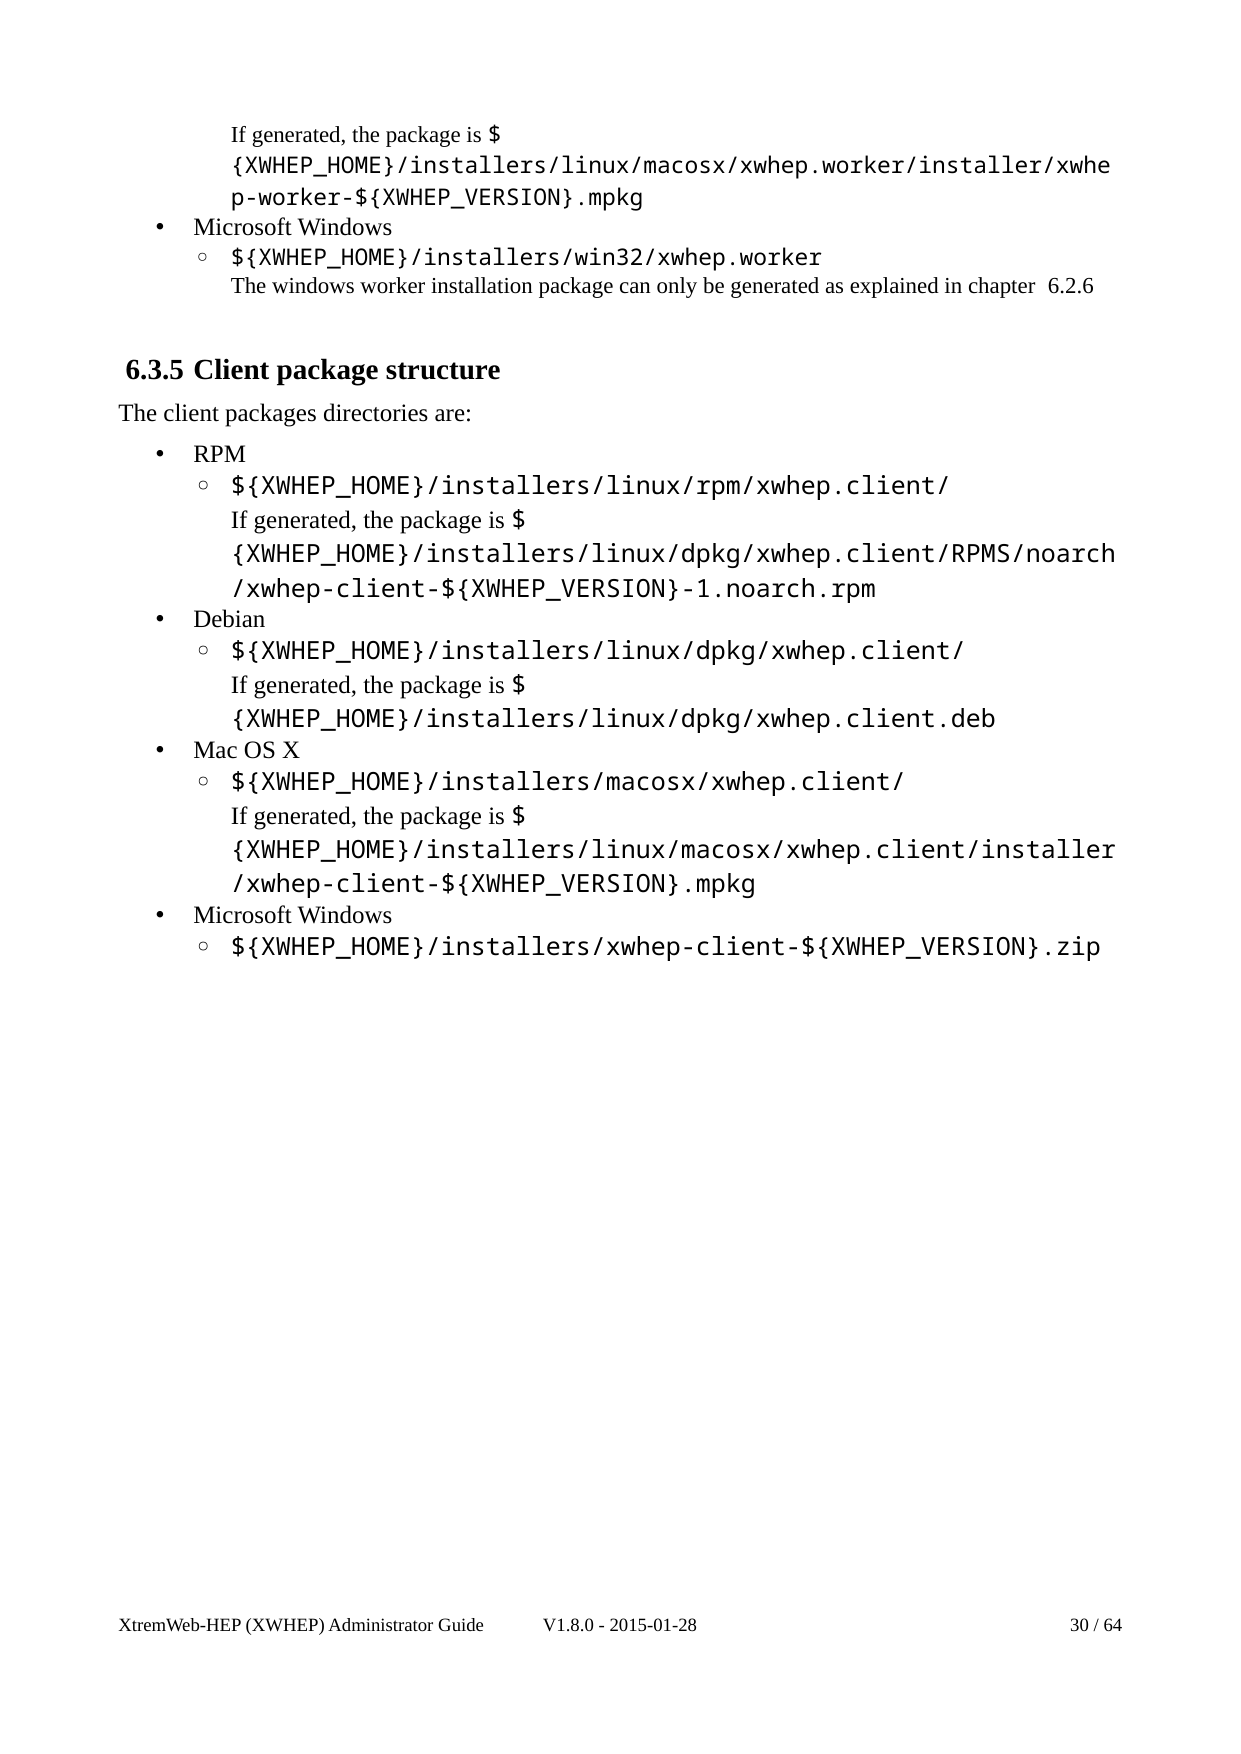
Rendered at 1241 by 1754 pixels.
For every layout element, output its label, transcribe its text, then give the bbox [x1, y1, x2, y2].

list Mac OS X [156, 735, 1122, 764]
list ${XWHEP_HOME}/installers/xwhep-client-${XWHEP_VERSION}.zip [193, 929, 1122, 963]
list Microsoft Windows [156, 900, 1122, 929]
list ${XWHEP_HOME}/installers/linux/dpkg/xwhep.client/ If generated, the package is ${XWHEP_HOME}/installers/linux/dpkg/xwhep.client.deb [193, 633, 1122, 735]
list ${XWHEP_HOME}/installers/macosx/xwhep.client/ If generated, the package is ${XWHEP_HOME}/installers/linux/macosx/xwhep.client/installer/xwhep-client-${XWHEP_VERSION}.mpkg [193, 764, 1122, 900]
text The client packages directories are: [118, 398, 1122, 427]
list ${XWHEP_HOME}/installers/linux/rpm/xwhep.client/ If generated, the package is ${XWHEP_HOME}/installers/linux/dpkg/xwhep.client/RPMS/noarch/xwhep-client-${XWHEP_VERSION}-1.noarch.rpm [193, 468, 1122, 604]
subtitle Client package structure [118, 352, 1122, 386]
list If generated, the package is ${XWHEP_HOME}/installers/linux/macosx/xwhep.worker/installer/xwhep-worker-${XWHEP_VERSION}.mpkg [193, 118, 1122, 212]
list ${XWHEP_HOME}/installers/win32/xwhep.worker The windows worker installation package can only be generated as explained in chapter 6.2.6 [193, 241, 1122, 298]
list RPM [156, 439, 1122, 468]
list Microsoft Windows [156, 212, 1122, 241]
list Debian [156, 604, 1122, 633]
